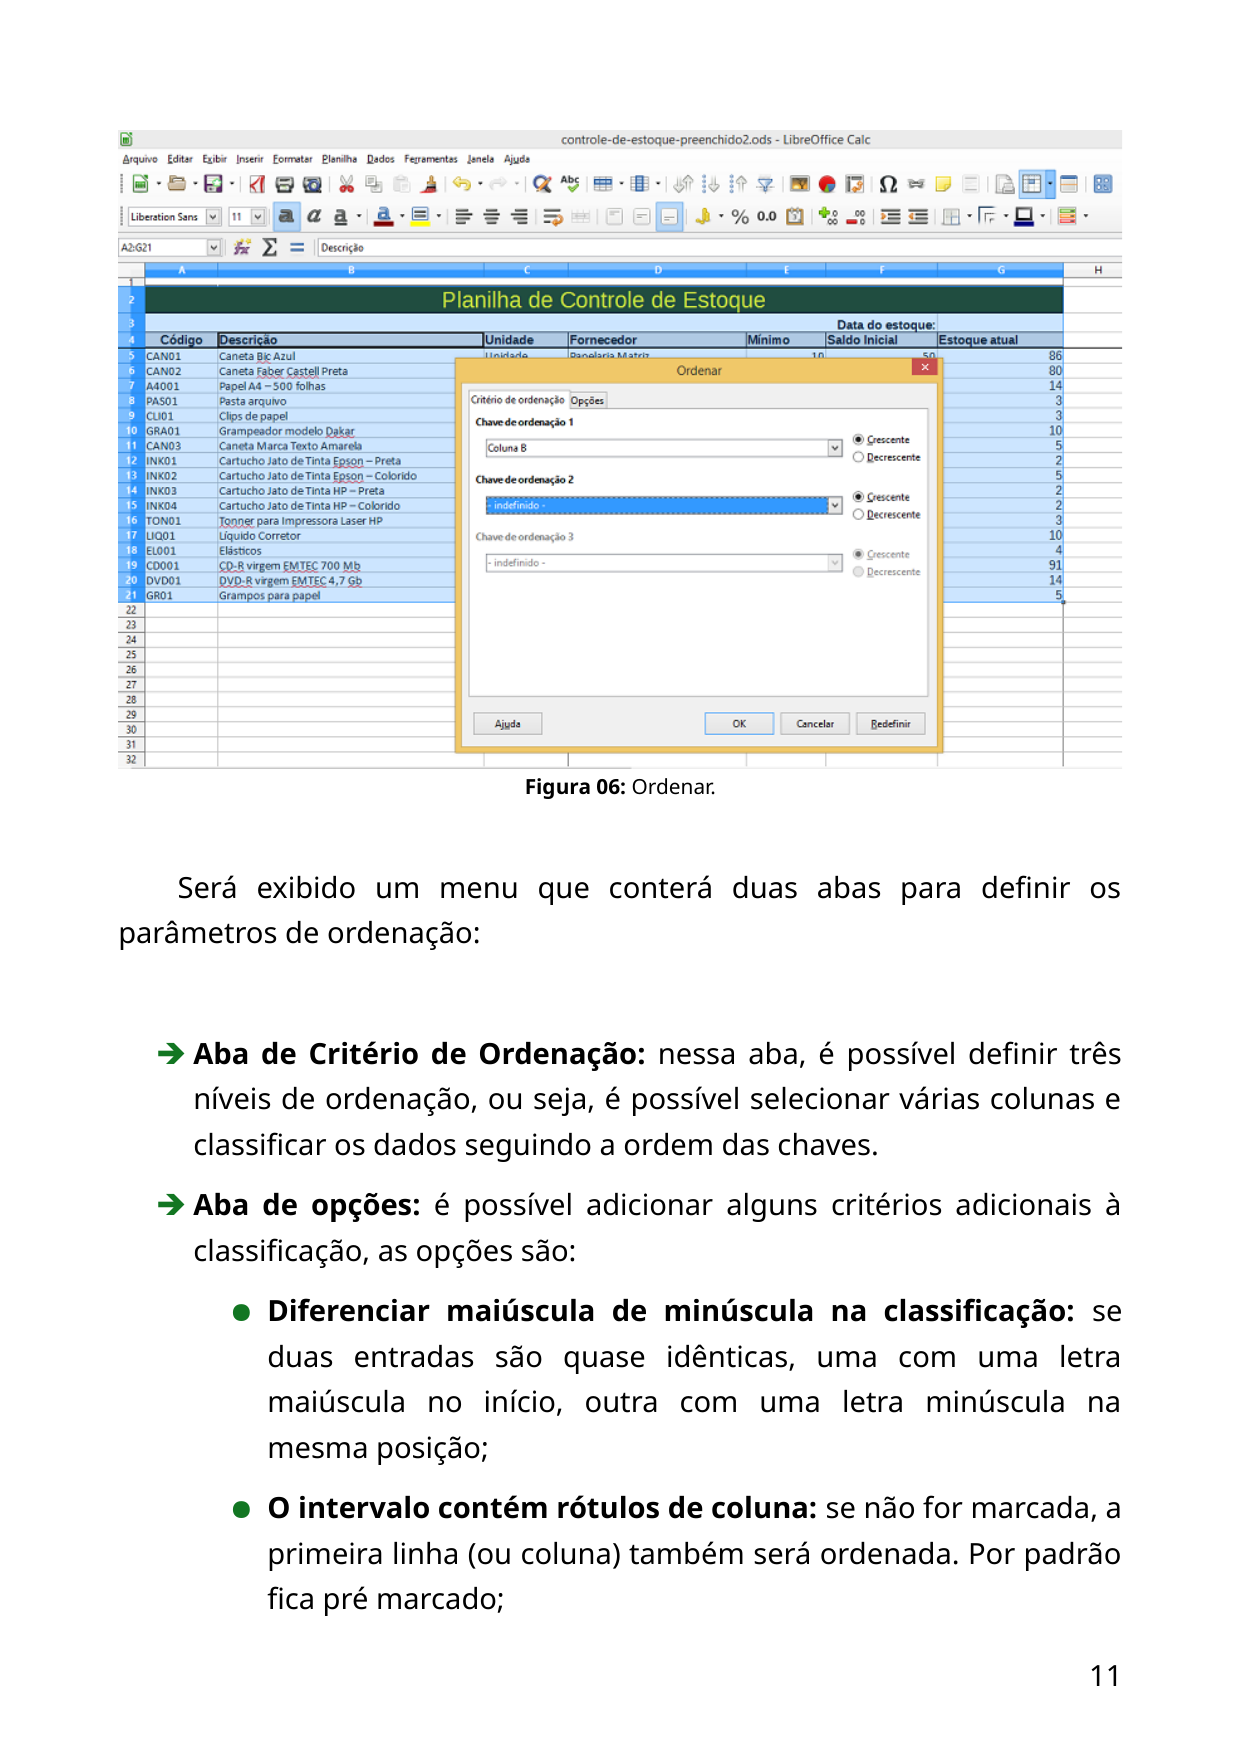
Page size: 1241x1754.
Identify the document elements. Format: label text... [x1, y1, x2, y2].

list Diferenciar maiúscula de minúscula na classificação: se duas entradas são quase idênticas, uma com uma letra maiúscula no início, outra com uma letra minúscula na mesma posição; [229, 1290, 1122, 1467]
list Aba de Critério de Ordenação: nessa aba, é possível definir três níveis de ordenação, ou seja, é possível selecionar várias colunas e classificar os dados seguindo a ordem das chaves. [156, 1033, 1122, 1164]
list Aba de opções: é possível adicionar alguns critérios adicionais à classificação, as opções são: [156, 1184, 1122, 1270]
list O intervalo contém rótulos de coluna: se não for marcada, a primeira linha (ou coluna) também será ordenada. Por padrão fica pré marcado; [229, 1487, 1122, 1618]
text Figura 06: Ordenar. [118, 769, 1122, 801]
text Será exibido um menu que conterá duas abas para definir os parâmetros de ordenação: [118, 867, 1122, 952]
picture [118, 130, 1123, 769]
